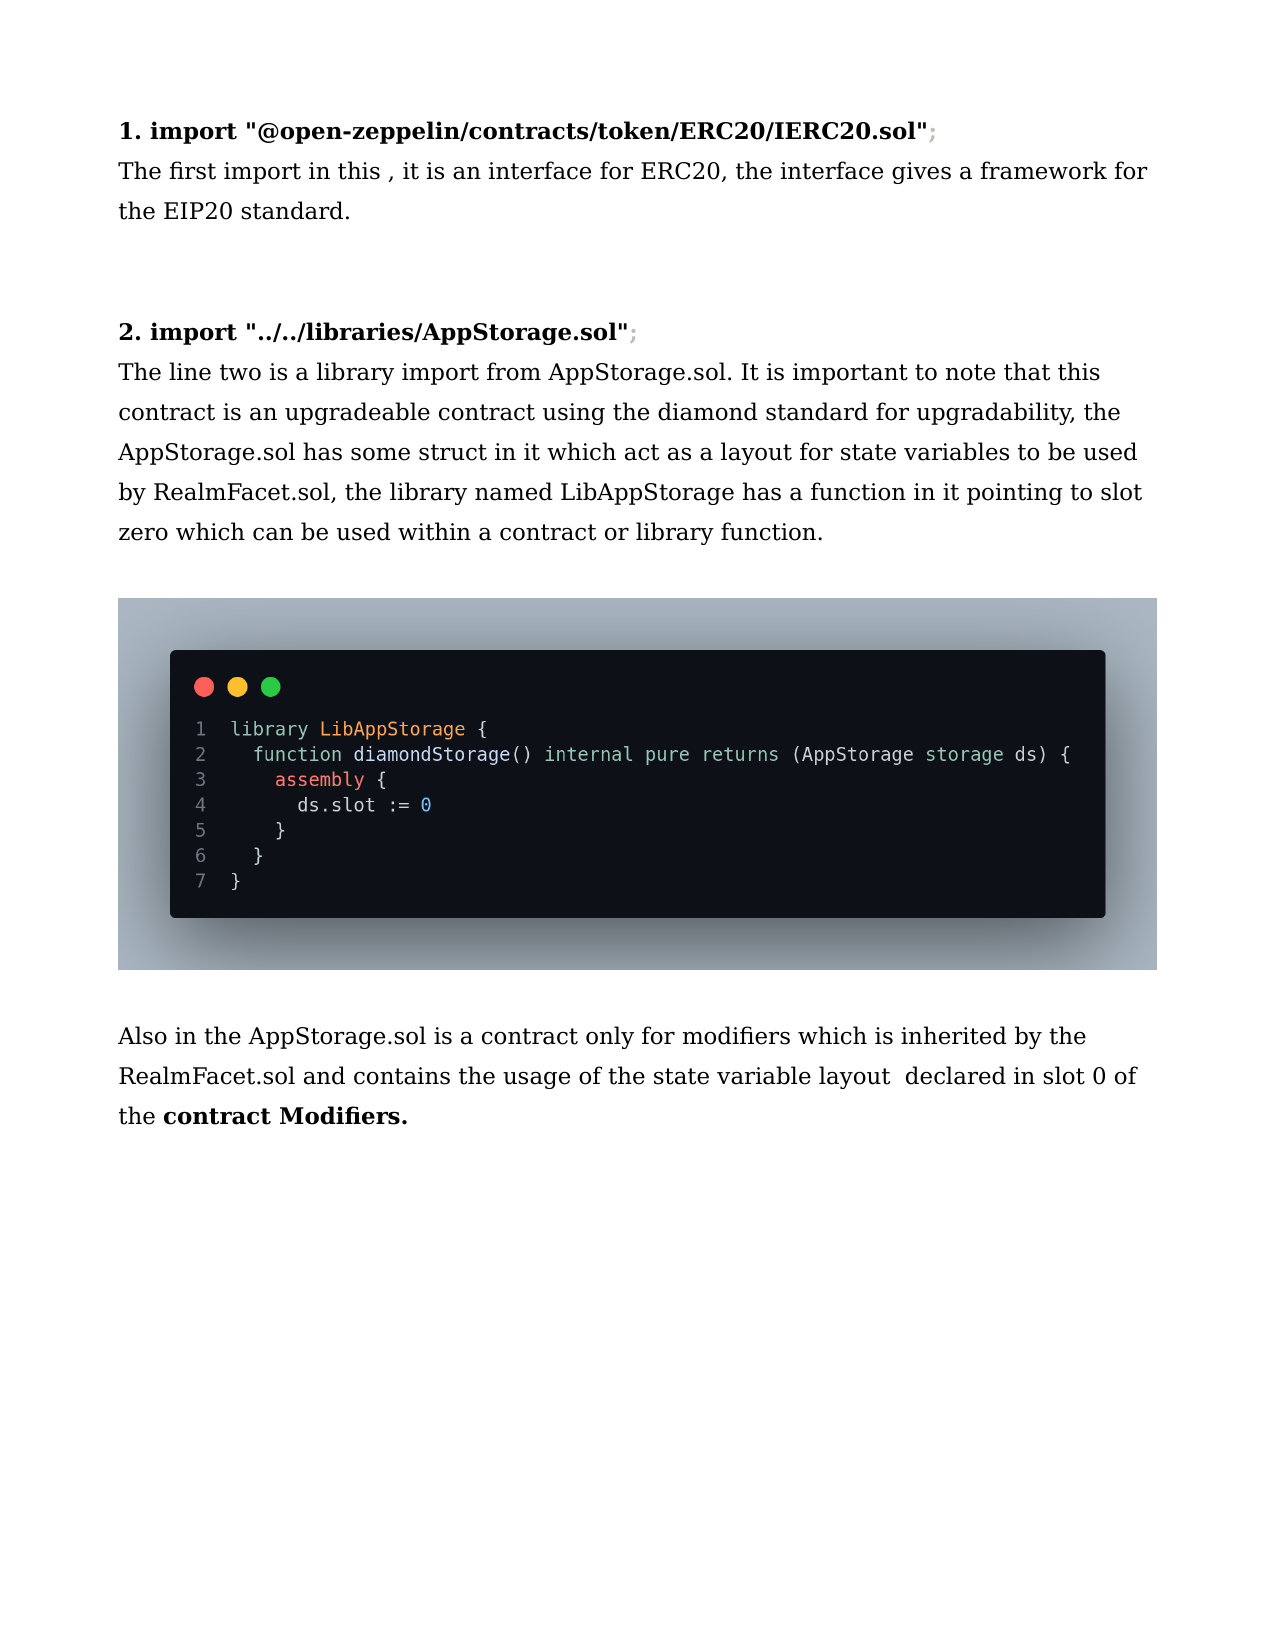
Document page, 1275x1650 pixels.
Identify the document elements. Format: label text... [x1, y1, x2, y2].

text The first import in this , it is an interface for ERC20, the interface gives a framework for the EIP20 standard. [118, 158, 1157, 225]
picture [118, 598, 1157, 970]
text Also in the AppStorage.sol is a contract only for modifiers which is inherited by the RealmFacet.sol and contains the usage of the state variable layout declared in slot 0 of the contract Modifiers. [118, 1023, 1157, 1130]
text 2. import "../../libraries/AppStorage.sol"; [118, 318, 1157, 345]
text 1. import "@open-zeppelin/contracts/token/ERC20/IERC20.sol"; [118, 118, 1157, 145]
text The line two is a library import from AppStorage.sol. It is important to note that this contract is an upgradeable contract using the diamond standard for upgradability, the AppStorage.sol has some struct in it which act as a layout for state variables to be used by RealmFacet.sol, the library named LibAppStorage has a function in it pointing to slot zero which can be used within a contract or library function. [118, 359, 1157, 545]
